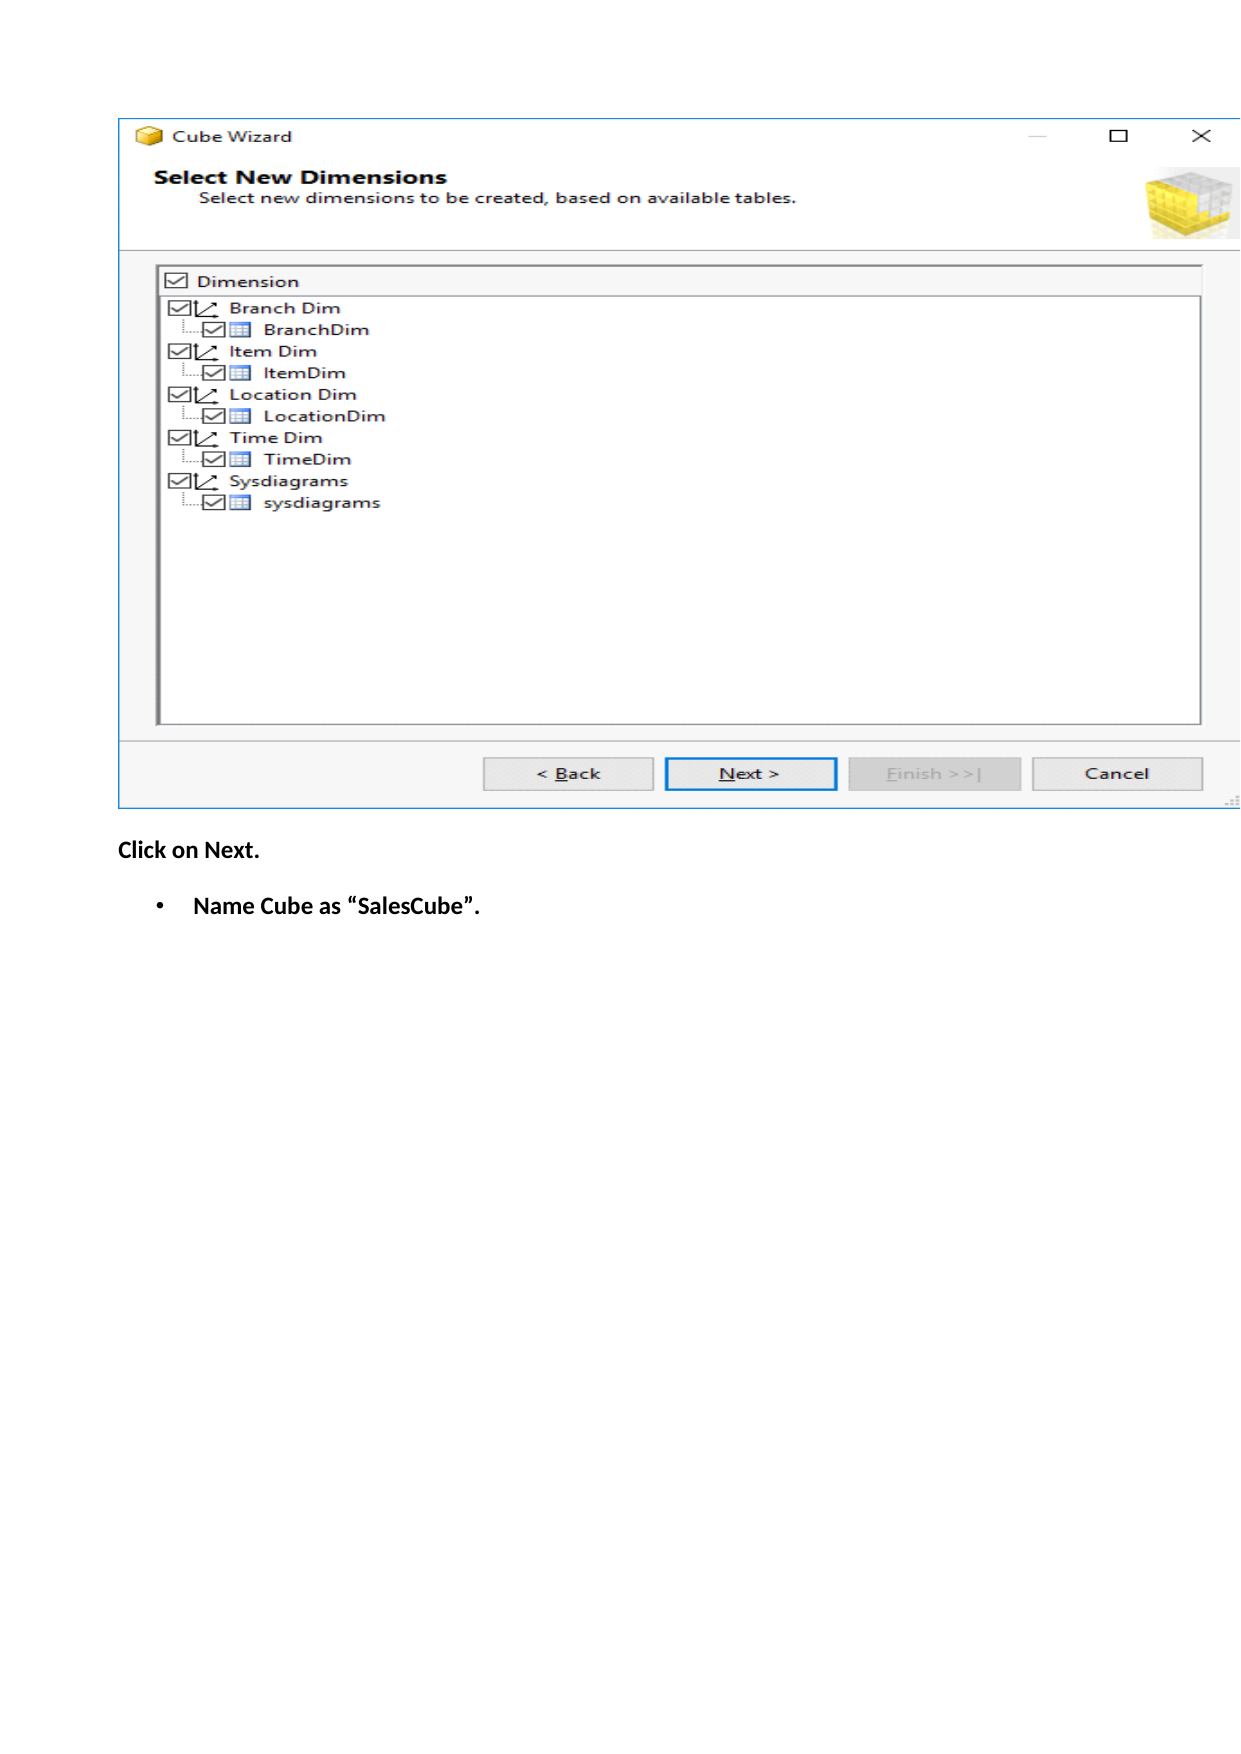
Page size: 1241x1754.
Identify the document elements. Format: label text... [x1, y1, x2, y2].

list Name Cube as “SalesCube”. [156, 890, 1122, 920]
text Click on Next. [118, 834, 1122, 864]
